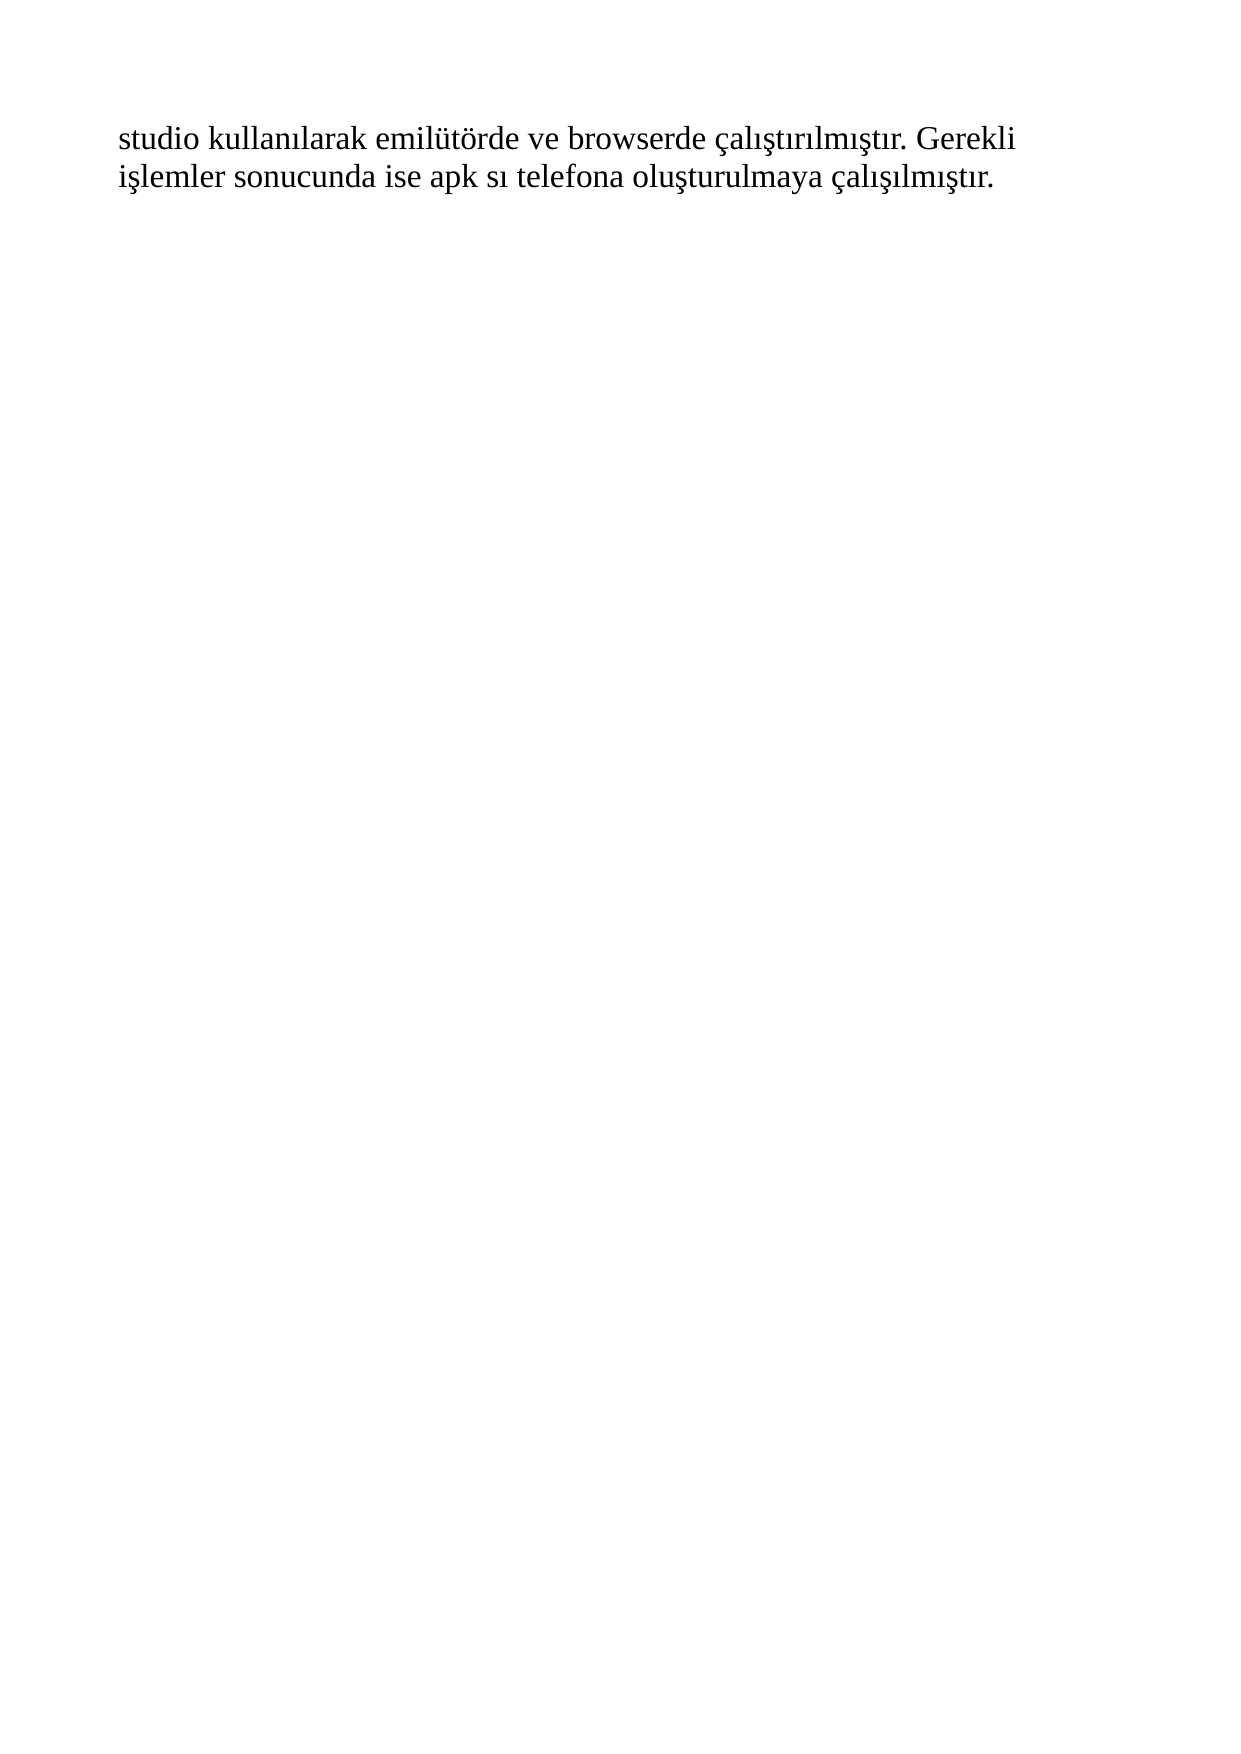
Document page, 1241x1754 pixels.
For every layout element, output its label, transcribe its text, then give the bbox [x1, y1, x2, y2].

text studio kullanılarak emilütörde ve browserde çalıştırılmıştır. Gerekli işlemler sonucunda ise apk sı telefona oluşturulmaya çalışılmıştır. [118, 118, 1122, 195]
